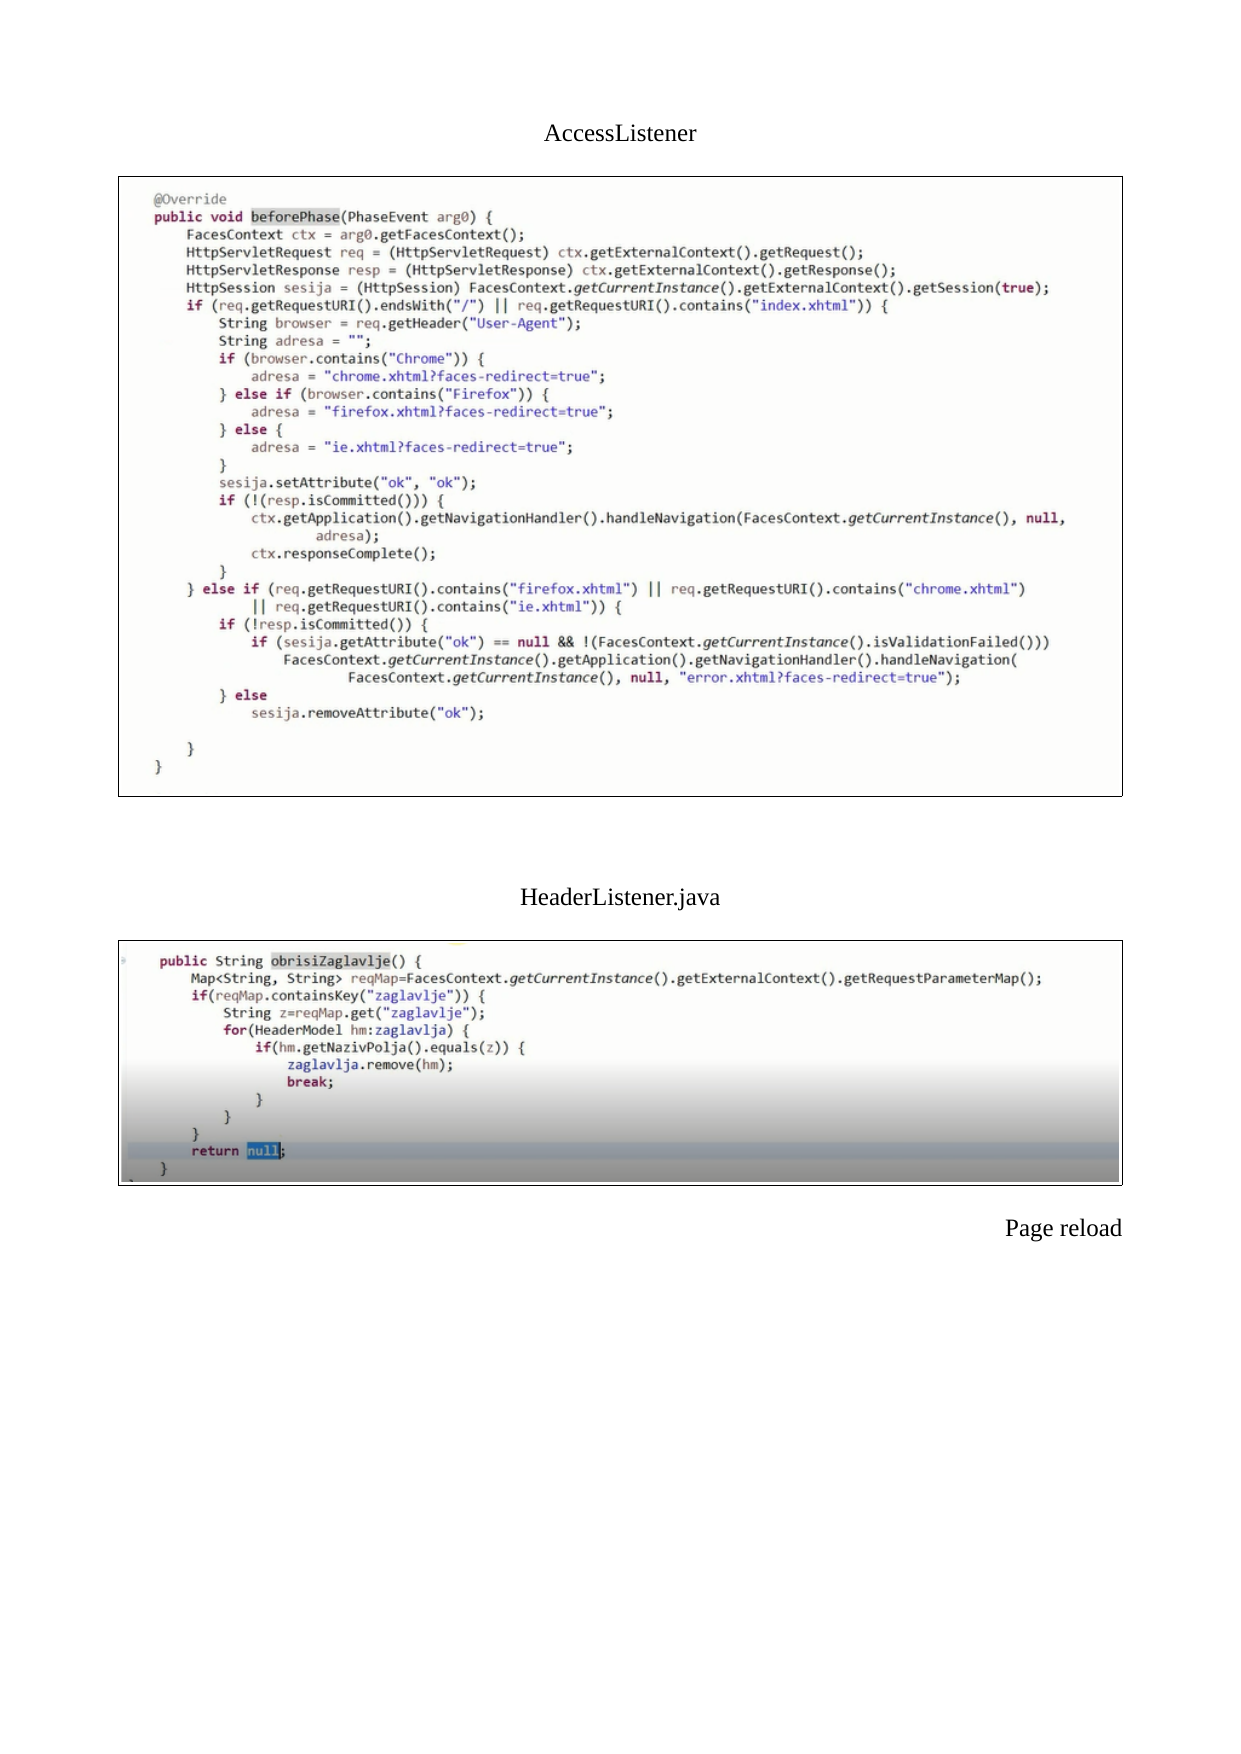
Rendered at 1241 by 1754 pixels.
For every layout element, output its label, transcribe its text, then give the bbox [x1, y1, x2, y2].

text AccessListener [118, 118, 1122, 147]
picture [121, 943, 1119, 1182]
picture [121, 178, 1119, 794]
text HeaderListener.java [118, 882, 1122, 911]
text Page reload [118, 1213, 1122, 1242]
